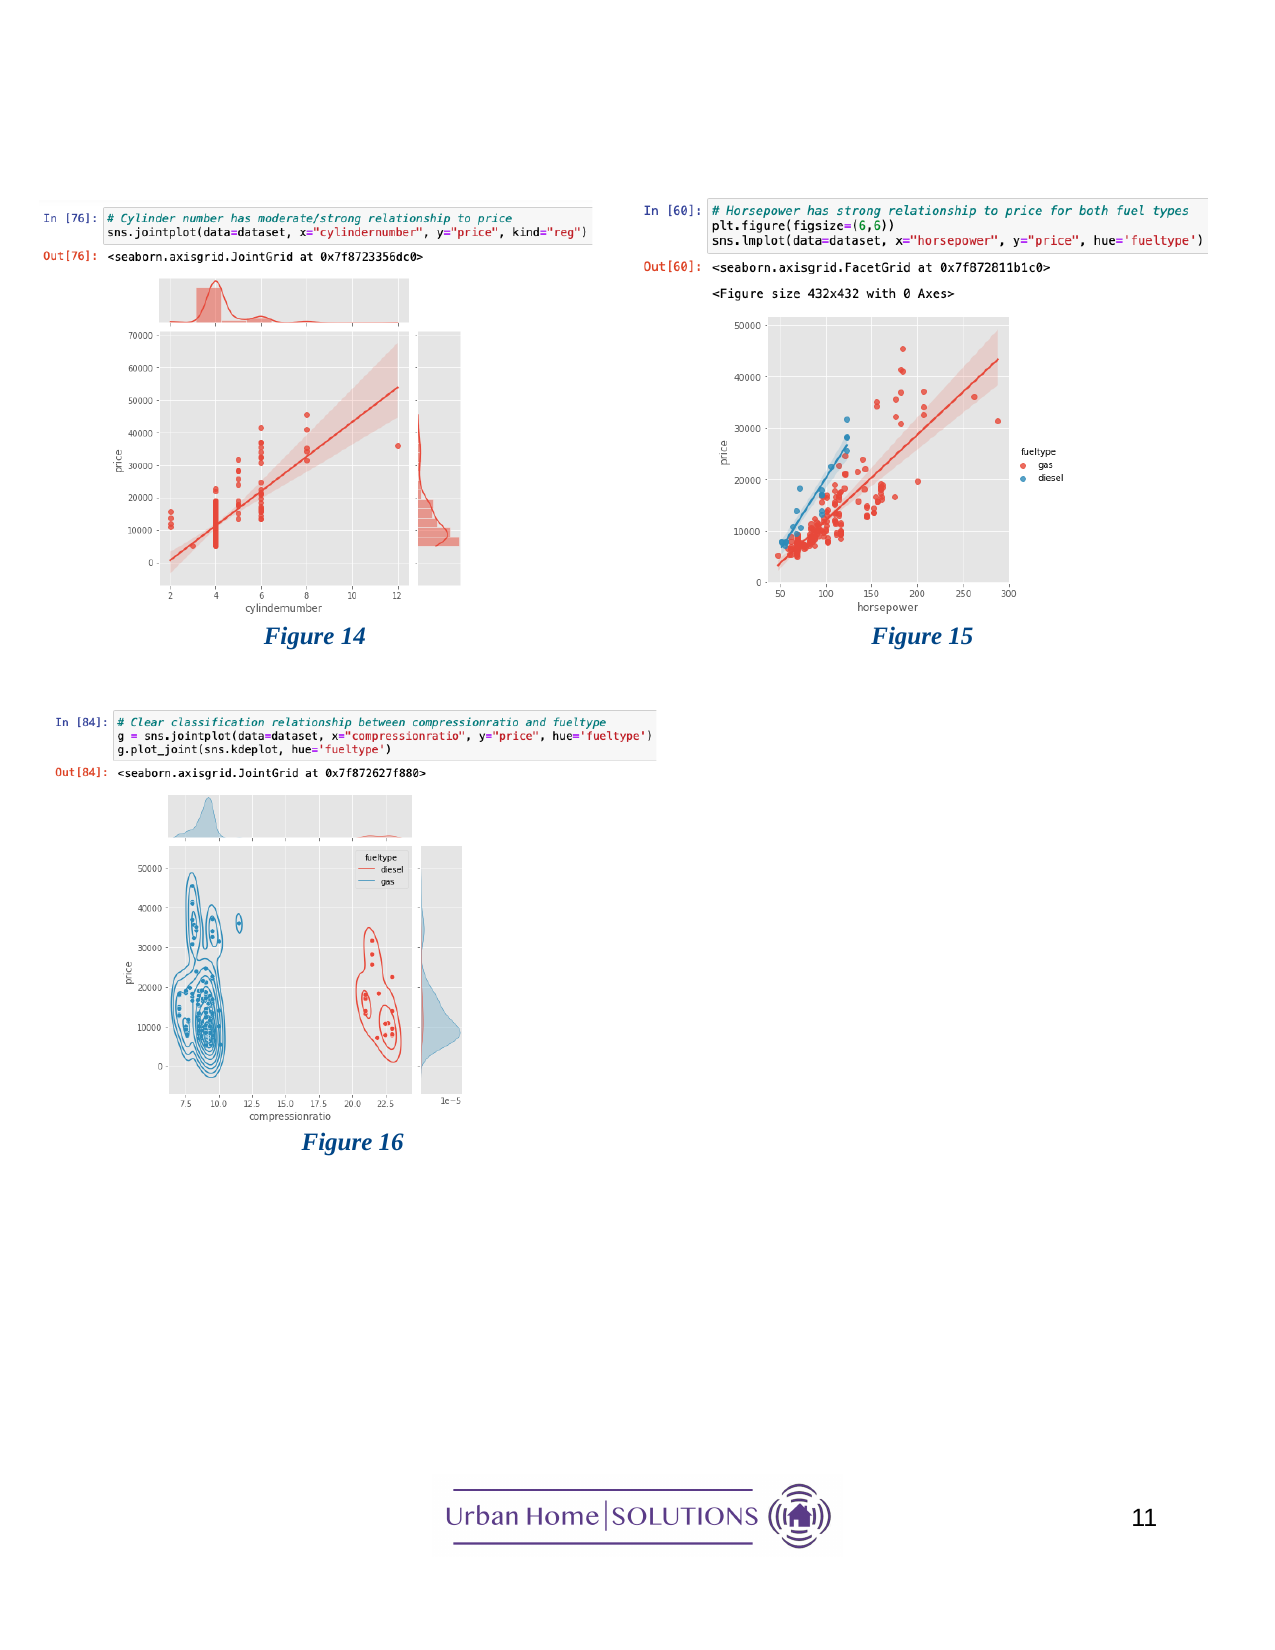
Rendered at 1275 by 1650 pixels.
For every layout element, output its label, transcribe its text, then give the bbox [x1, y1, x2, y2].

text Figure 16 [39, 719, 668, 1156]
text Figure 15 [639, 622, 1208, 650]
picture [38, 200, 593, 621]
picture [50, 706, 657, 1128]
picture [638, 191, 1208, 622]
text Figure 14 [39, 621, 592, 649]
picture [432, 1474, 844, 1557]
